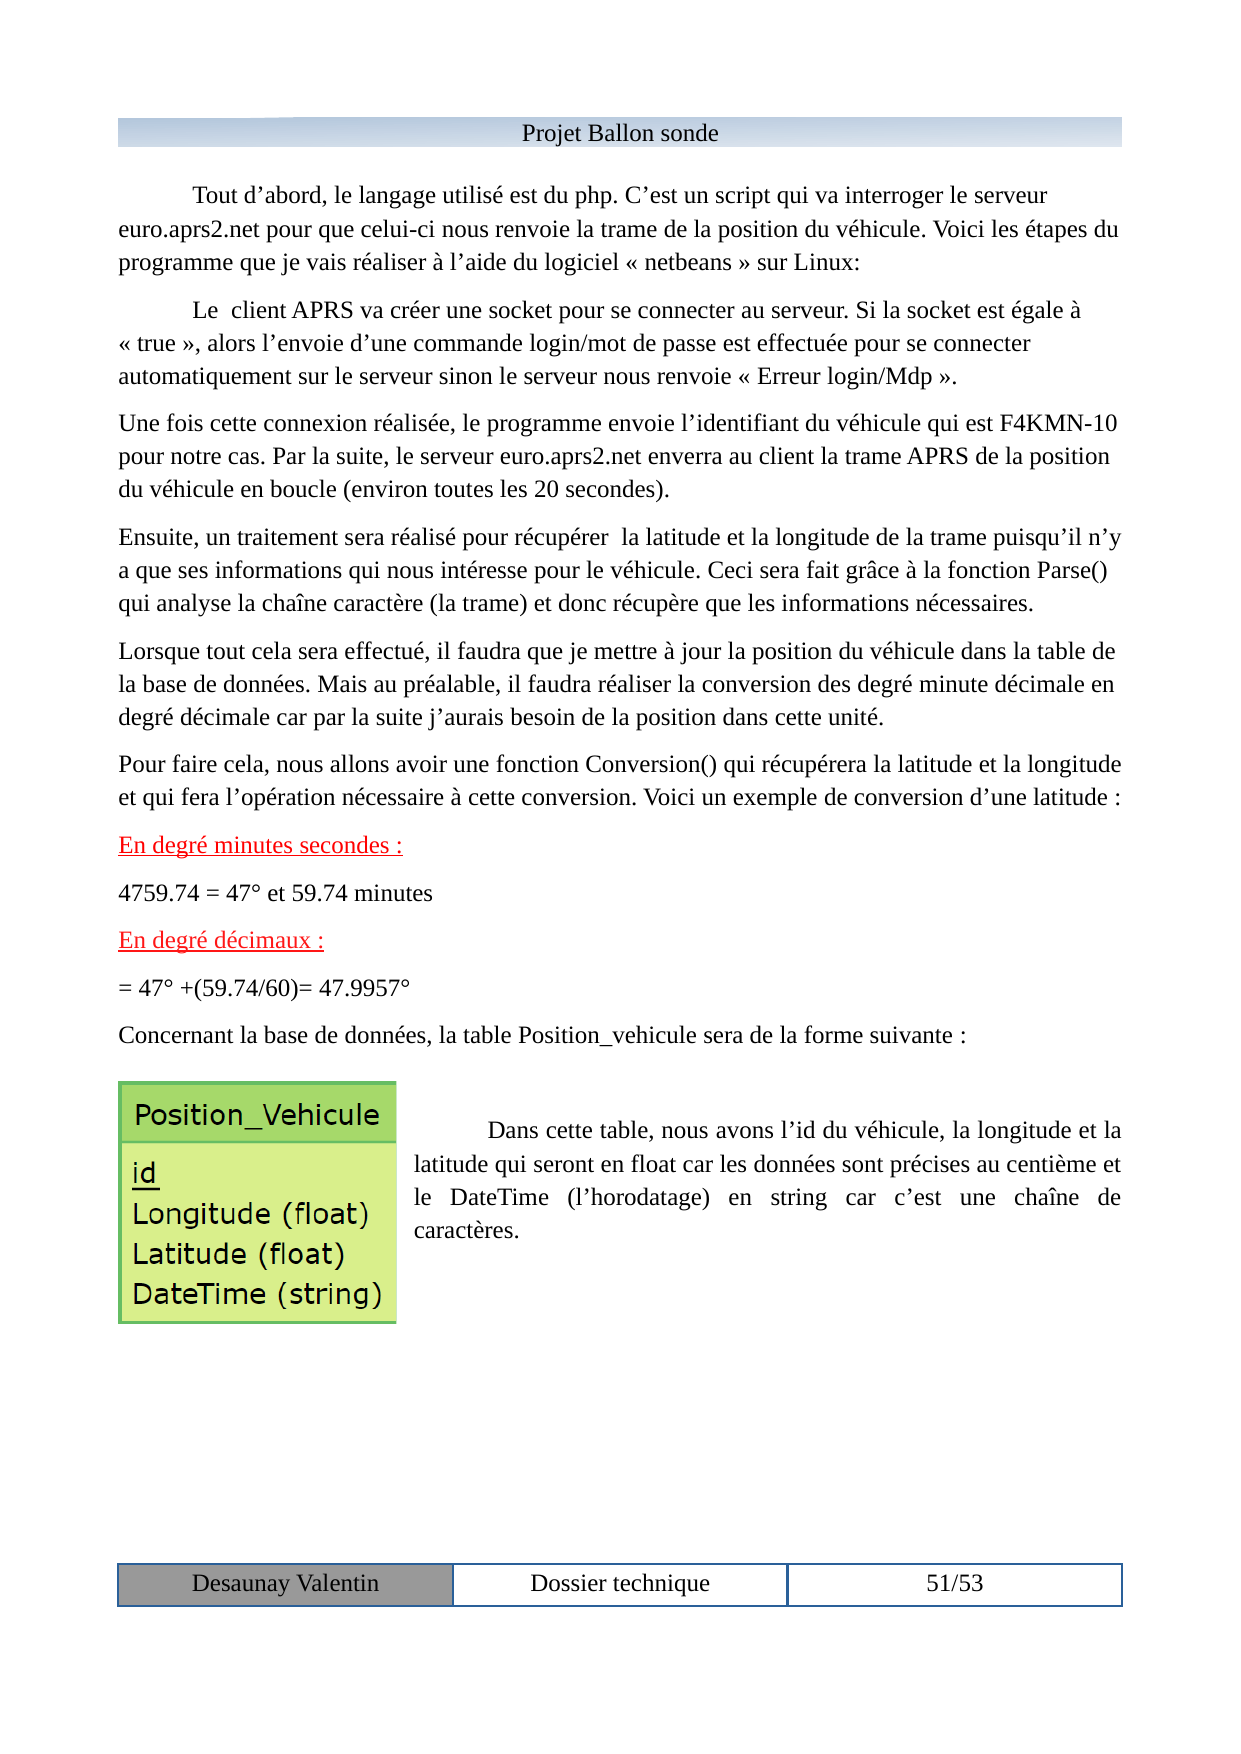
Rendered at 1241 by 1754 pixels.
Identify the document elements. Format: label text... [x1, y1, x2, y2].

text Concernant la base de données, la table Position_vehicule sera de la forme suivante : [118, 1020, 1122, 1049]
text = 47° +(59.74/60)= 47.9957° [118, 973, 1122, 1002]
text 4759.74 = 47° et 59.74 minutes [118, 878, 1122, 906]
text En degré décimaux : [118, 925, 1122, 954]
text Le client APRS va créer une socket pour se connecter au serveur. Si la socket est égale à « true », alors l’envoie d’une commande login/mot de passe est effectuée pour se connecter automatiquement sur le serveur sinon le serveur nous renvoie « Erreur login/Mdp ». [118, 295, 1122, 389]
picture [118, 1081, 397, 1324]
text Dans cette table, nous avons l’id du véhicule, la longitude et la latitude qui seront en float car les données sont précises au centième et le DateTime (l’horodatage) en string car c’est une chaîne de caractères. [413, 1116, 1122, 1243]
text Lorsque tout cela sera effectué, il faudra que je mettre à jour la position du véhicule dans la table de la base de données. Mais au préalable, il faudra réaliser la conversion des degré minute décimale en degré décimale car par la suite j’aurais besoin de la position dans cette unité. [118, 636, 1122, 731]
text Une fois cette connexion réalisée, le programme envoie l’identifiant du véhicule qui est F4KMN-10 pour notre cas. Par la suite, le serveur euro.aprs2.net enverra au client la trame APRS de la position du véhicule en boucle (environ toutes les 20 secondes). [118, 408, 1122, 503]
text Tout d’abord, le langage utilisé est du php. C’est un script qui va interroger le serveur euro.aprs2.net pour que celui-ci nous renvoie la trame de la position du véhicule. Voici les étapes du programme que je vais réaliser à l’aide du logiciel « netbeans » sur Linux: [118, 176, 1122, 276]
text Pour faire cela, nous allons avoir une fonction Conversion() qui récupérera la latitude et la longitude et qui fera l’opération nécessaire à cette conversion. Voici un exemple de conversion d’une latitude : [118, 749, 1122, 811]
text En degré minutes secondes : [118, 830, 1122, 859]
text Ensuite, un traitement sera réalisé pour récupérer la latitude et la longitude de la trame puisqu’il n’y a que ses informations qui nous intéresse pour le véhicule. Ceci sera fait grâce à la fonction Parse() qui analyse la chaîne caractère (la trame) et donc récupère que les informations nécessaires. [118, 522, 1122, 617]
